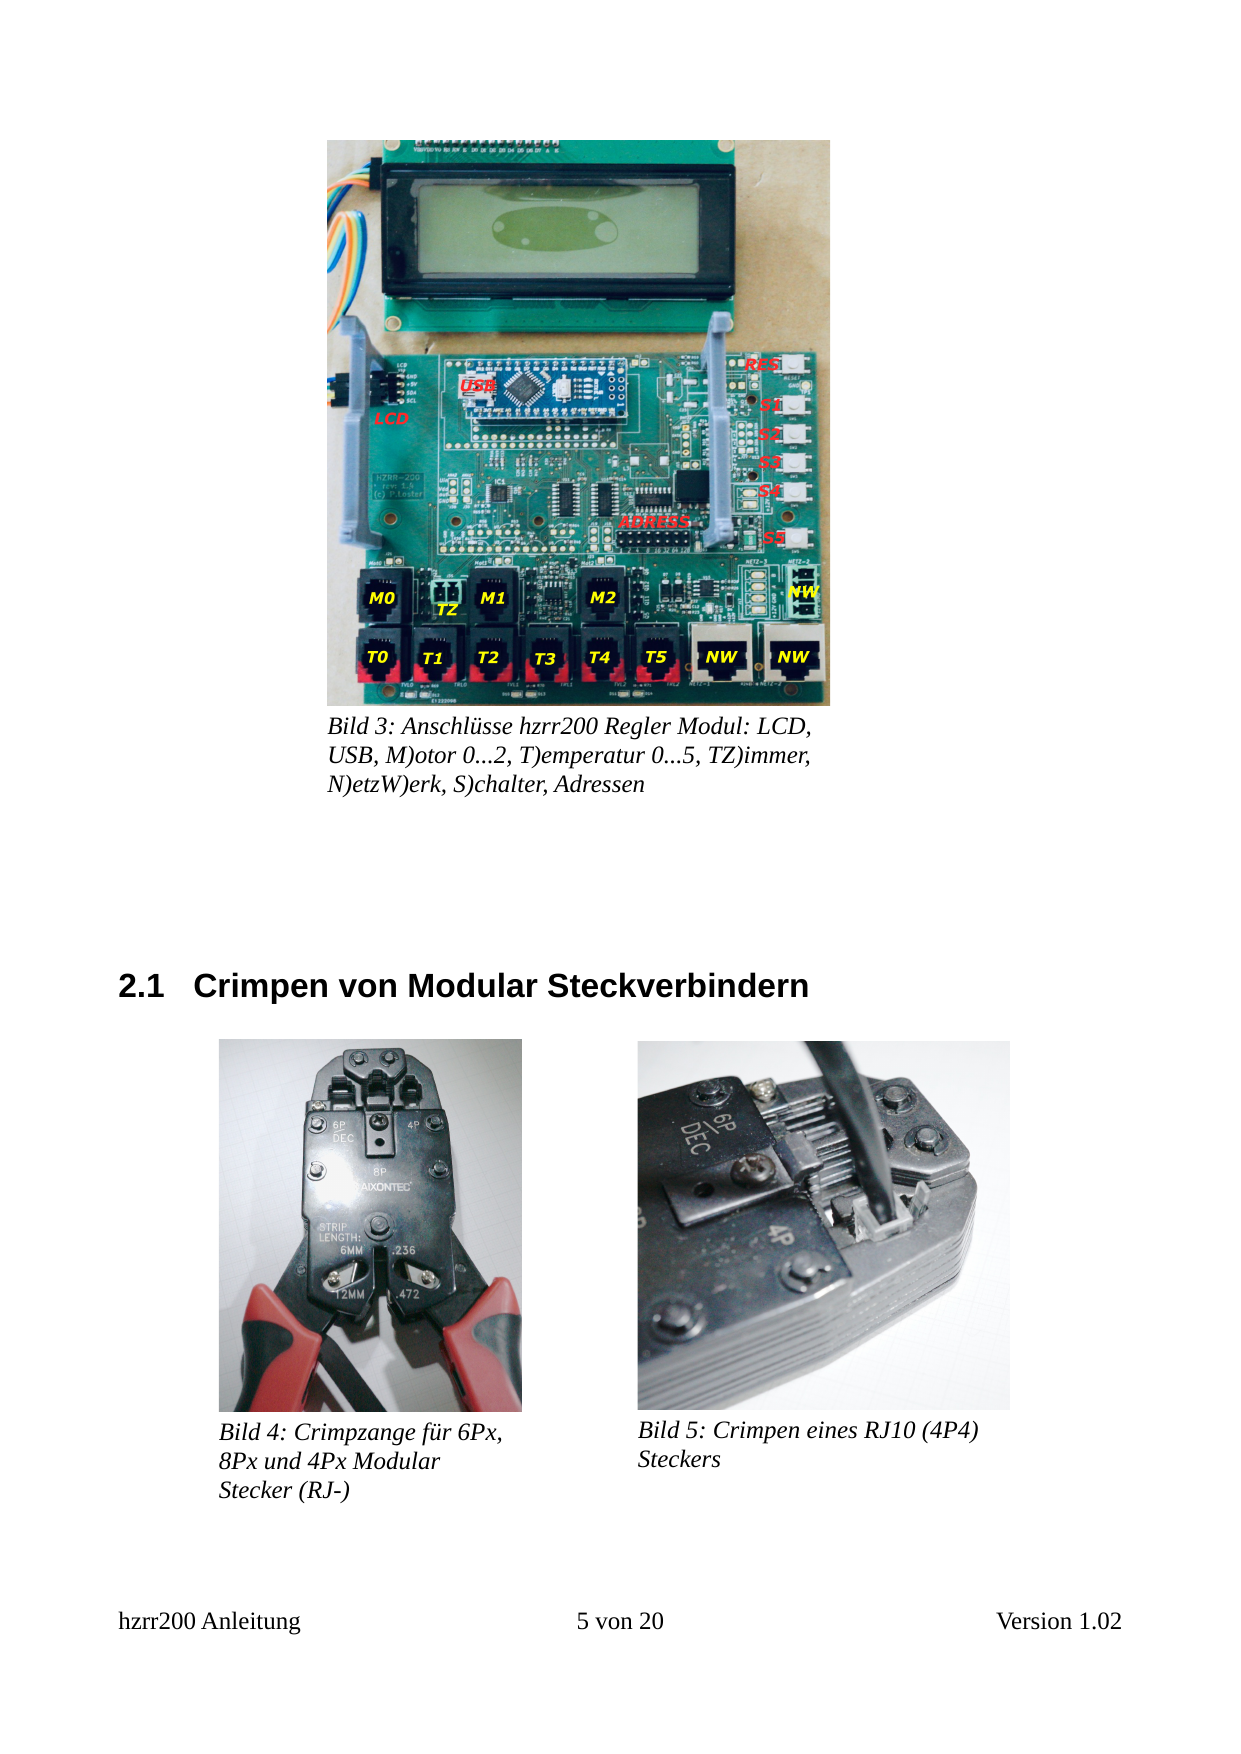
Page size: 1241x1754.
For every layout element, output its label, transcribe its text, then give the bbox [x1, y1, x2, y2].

text Bild 3: Anschlüsse hzrr200 Regler Modul: LCD, USB, M)otor 0...2, T)emperatur 0...5, TZ)immer, N)etzW)erk, S)chalter, Adressen [327, 706, 830, 798]
picture [637, 1041, 1010, 1410]
text Bild 5: Crimpen eines RJ10 (4P4) Steckers [638, 1410, 1010, 1473]
text Bild 4: Crimpzange für 6Px, 8Px und 4Px Modular Stecker (RJ-) [219, 1412, 522, 1504]
subtitle Crimpen von Modular Steckverbindern [118, 966, 1122, 1004]
picture [327, 140, 830, 706]
picture [218, 1039, 522, 1412]
